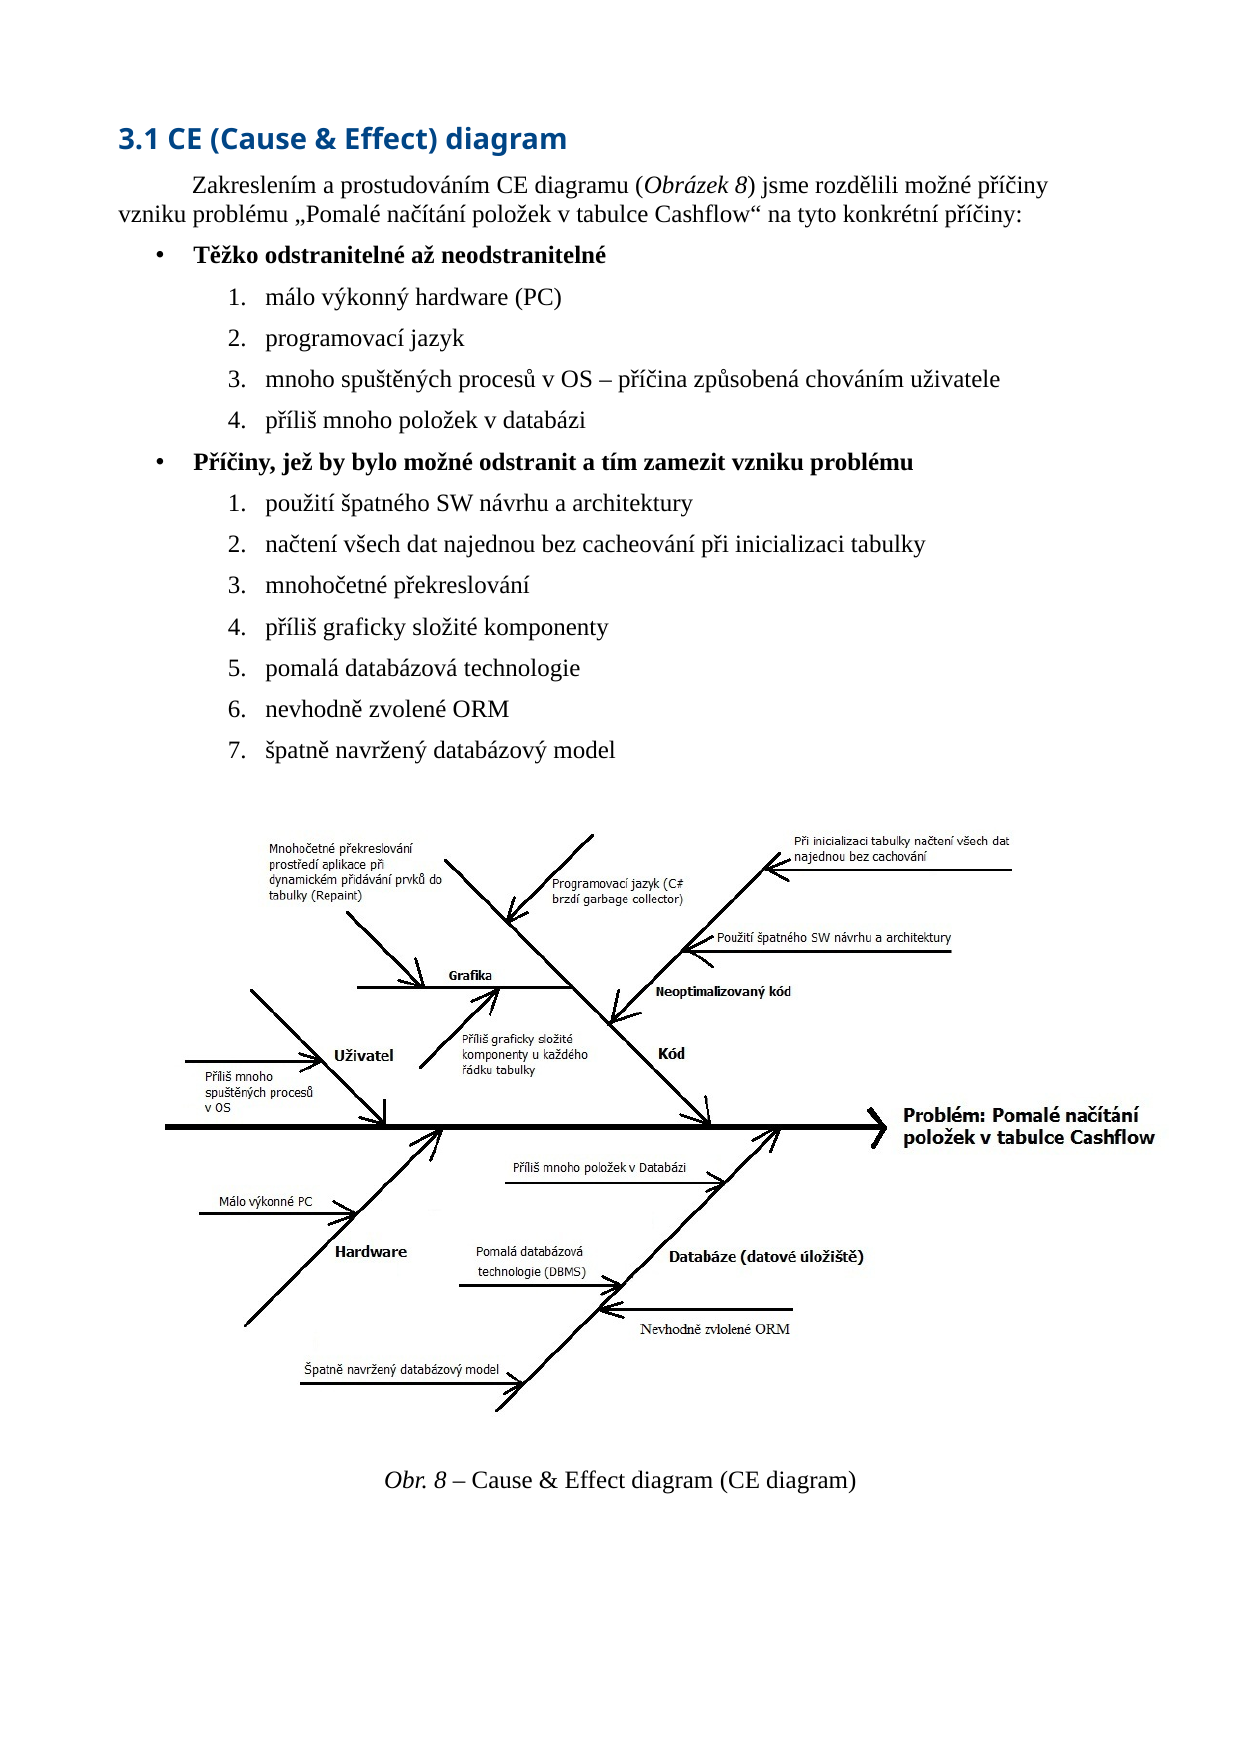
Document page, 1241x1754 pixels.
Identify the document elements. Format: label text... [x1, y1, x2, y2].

list příliš graficky složité komponenty [228, 612, 1122, 640]
text Zakreslením a prostudováním CE diagramu (Obrázek 8) jsme rozdělili možné příčiny vzniku problému „Pomalé načítání položek v tabulce Cashflow“ na tyto konkrétní příčiny: [118, 170, 1122, 228]
text Obr. 8 – Cause & Effect diagram (CE diagram) [118, 818, 1122, 1494]
list špatně navržený databázový model [228, 735, 1122, 764]
list příliš mnoho položek v databázi [228, 405, 1122, 434]
list Těžko odstranitelné až neodstranitelné [156, 240, 1122, 269]
picture [165, 814, 1169, 1466]
subtitle 3.1 CE (Cause & Effect) diagram [118, 118, 1122, 158]
list málo výkonný hardware (PC) [228, 282, 1122, 310]
list Příčiny, jež by bylo možné odstranit a tím zamezit vzniku problému [156, 447, 1122, 475]
list pomalá databázová technologie [228, 653, 1122, 682]
list mnoho spuštěných procesů v OS – příčina způsobená chováním uživatele [228, 364, 1122, 393]
list programovací jazyk [228, 323, 1122, 352]
list nevhodně zvolené ORM [228, 694, 1122, 723]
list načtení všech dat najednou bez cacheování při inicializaci tabulky [228, 529, 1122, 558]
list použití špatného SW návrhu a architektury [228, 488, 1122, 517]
list mnohočetné překreslování [228, 570, 1122, 599]
